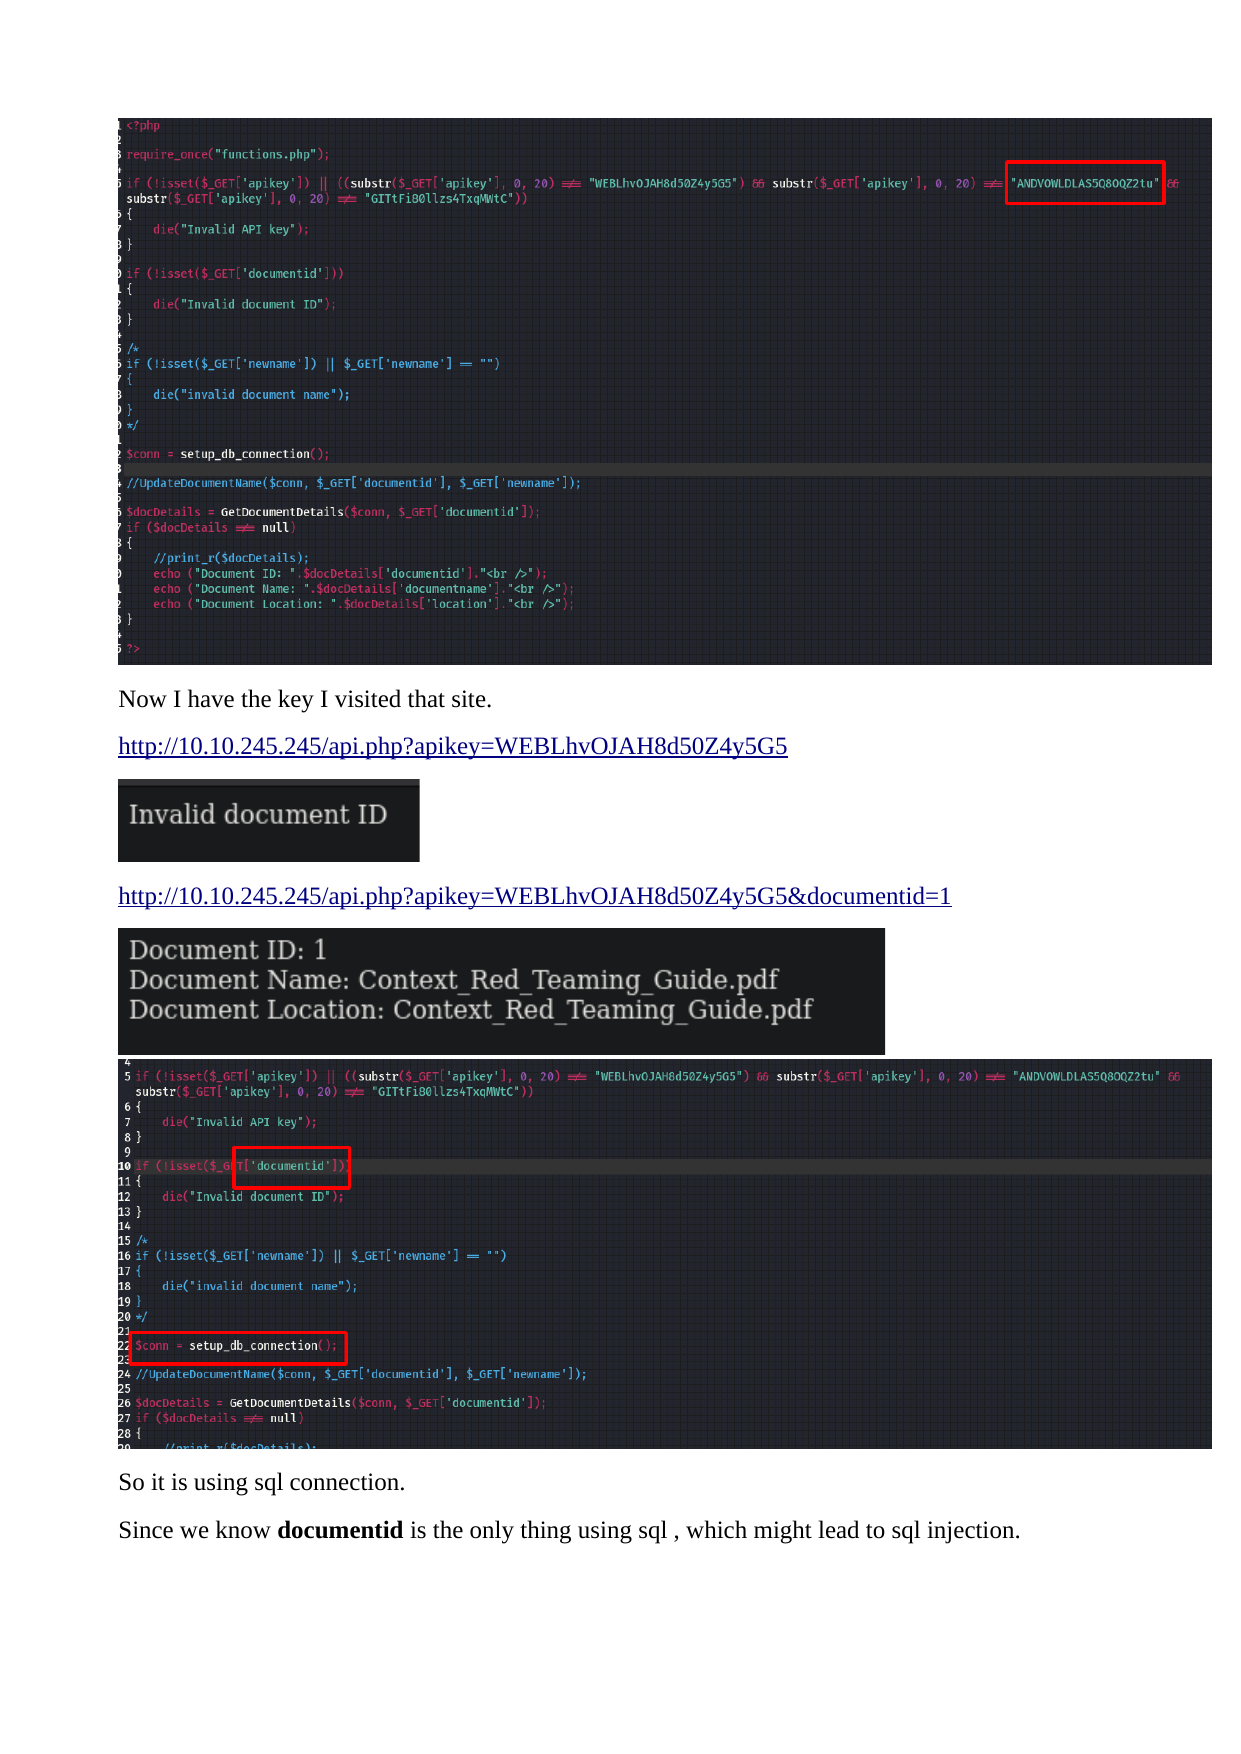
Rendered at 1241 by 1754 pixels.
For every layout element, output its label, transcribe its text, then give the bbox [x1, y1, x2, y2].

picture [118, 779, 420, 862]
text Since we know documentid is the only thing using sql , which might lead to sql injection. [118, 1515, 1122, 1543]
text http://10.10.245.245/api.php?apikey=WEBLhvOJAH8d50Z4y5G5&documentid=1 [118, 881, 1122, 909]
text http://10.10.245.245/api.php?apikey=WEBLhvOJAH8d50Z4y5G5 [118, 731, 1122, 760]
text So it is using sql connection. [118, 1467, 1122, 1496]
picture [118, 1059, 1212, 1449]
text Now I have the key I visited that site. [118, 684, 1122, 713]
picture [118, 928, 886, 1055]
picture [118, 118, 1212, 665]
